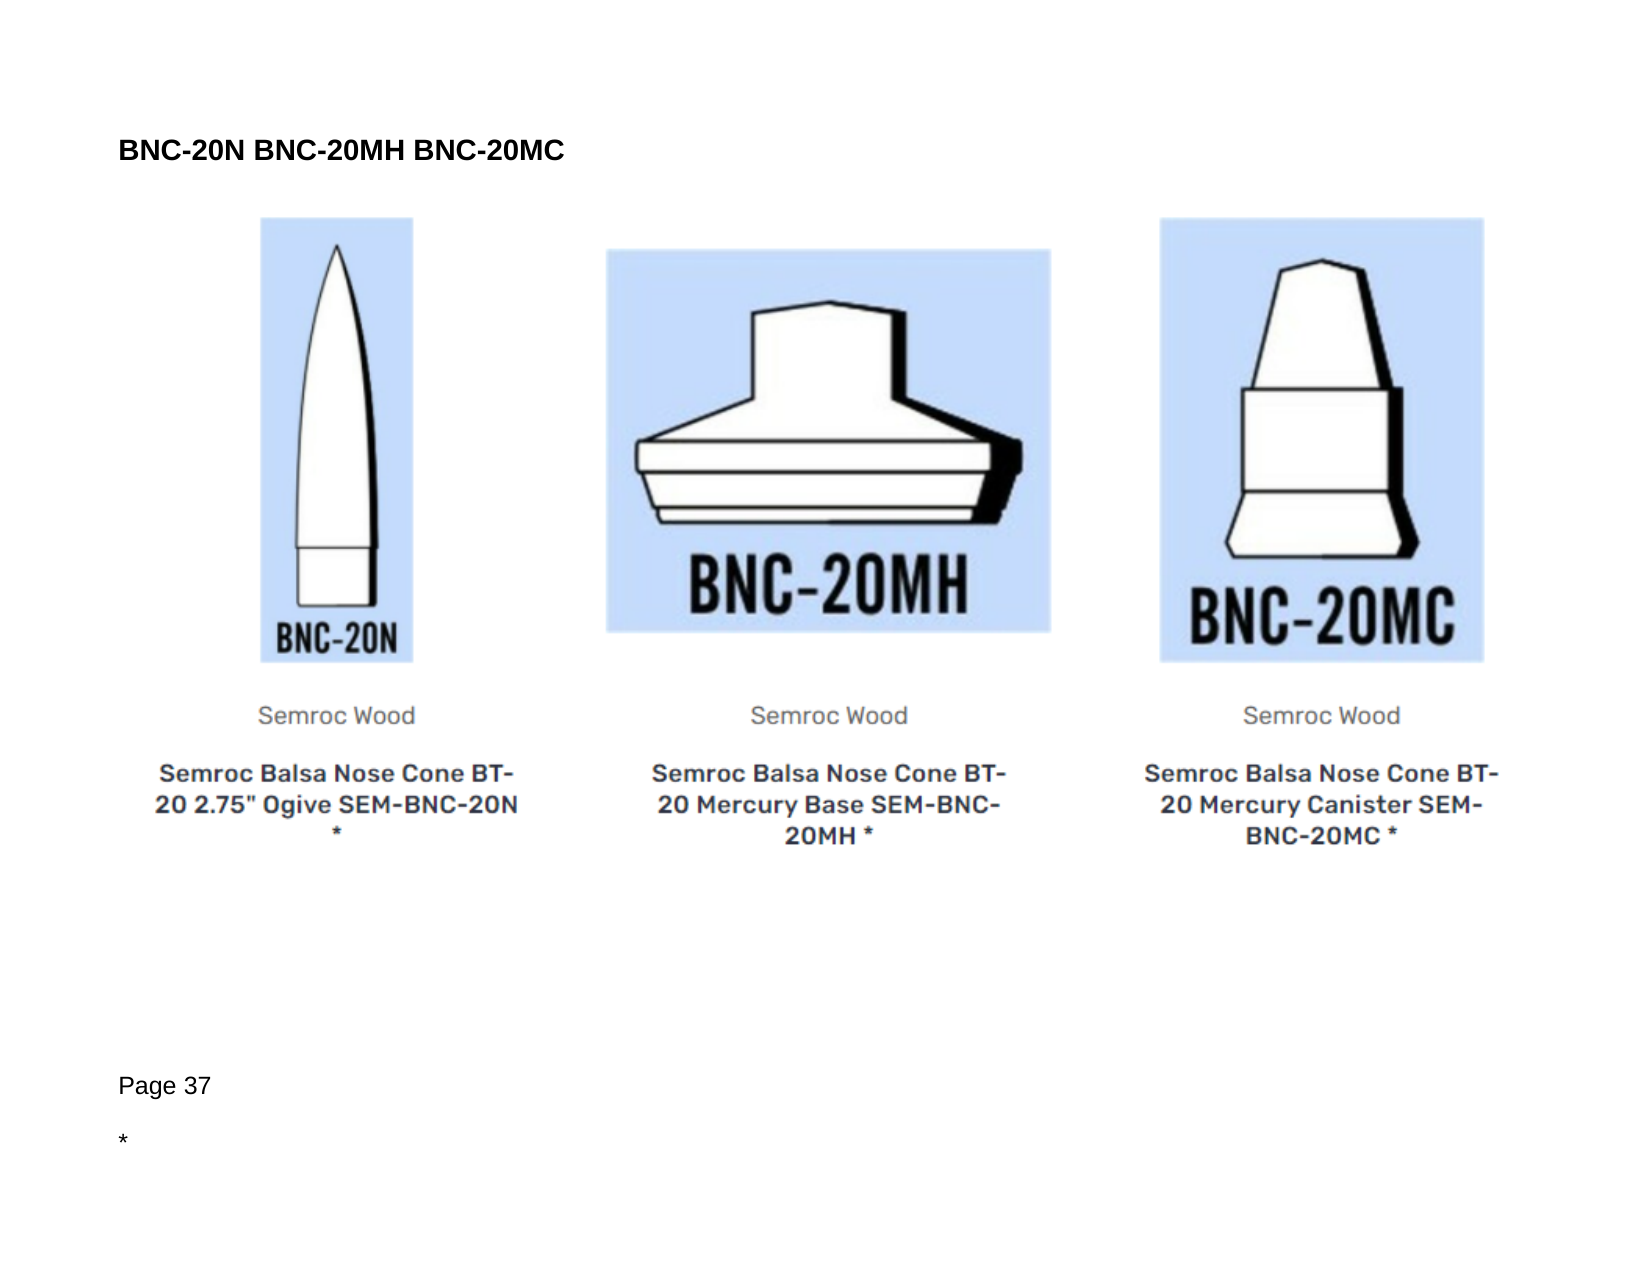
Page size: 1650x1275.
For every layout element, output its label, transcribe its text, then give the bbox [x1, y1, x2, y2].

subtitle BNC-20N BNC-20MH BNC-20MC [118, 133, 1532, 166]
picture [126, 202, 1524, 854]
